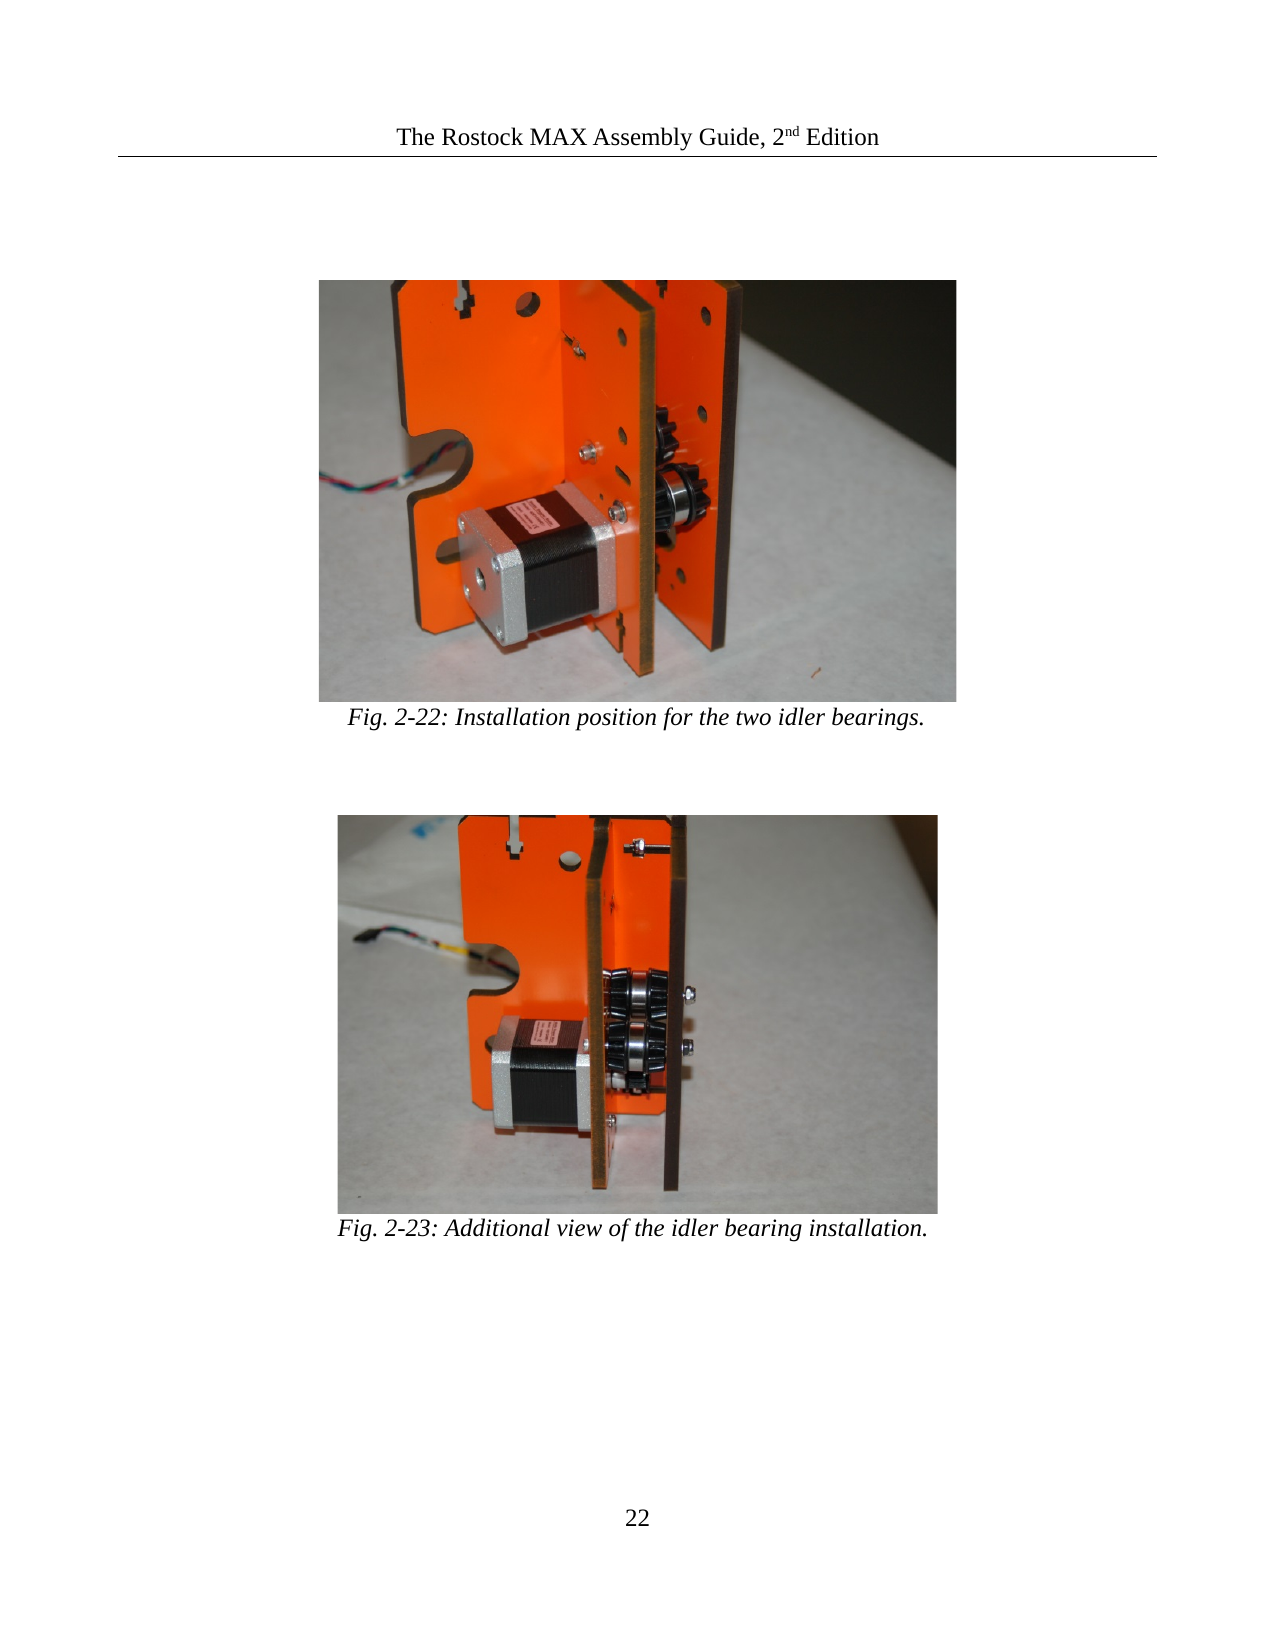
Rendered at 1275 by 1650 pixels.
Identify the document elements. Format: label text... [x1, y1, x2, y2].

picture [337, 815, 938, 1214]
text Fig. 2-23: Additional view of the idler bearing installation. [337, 1214, 937, 1242]
text Fig. 2-22: Installation position for the two idler bearings. [319, 702, 956, 731]
picture [318, 280, 957, 702]
